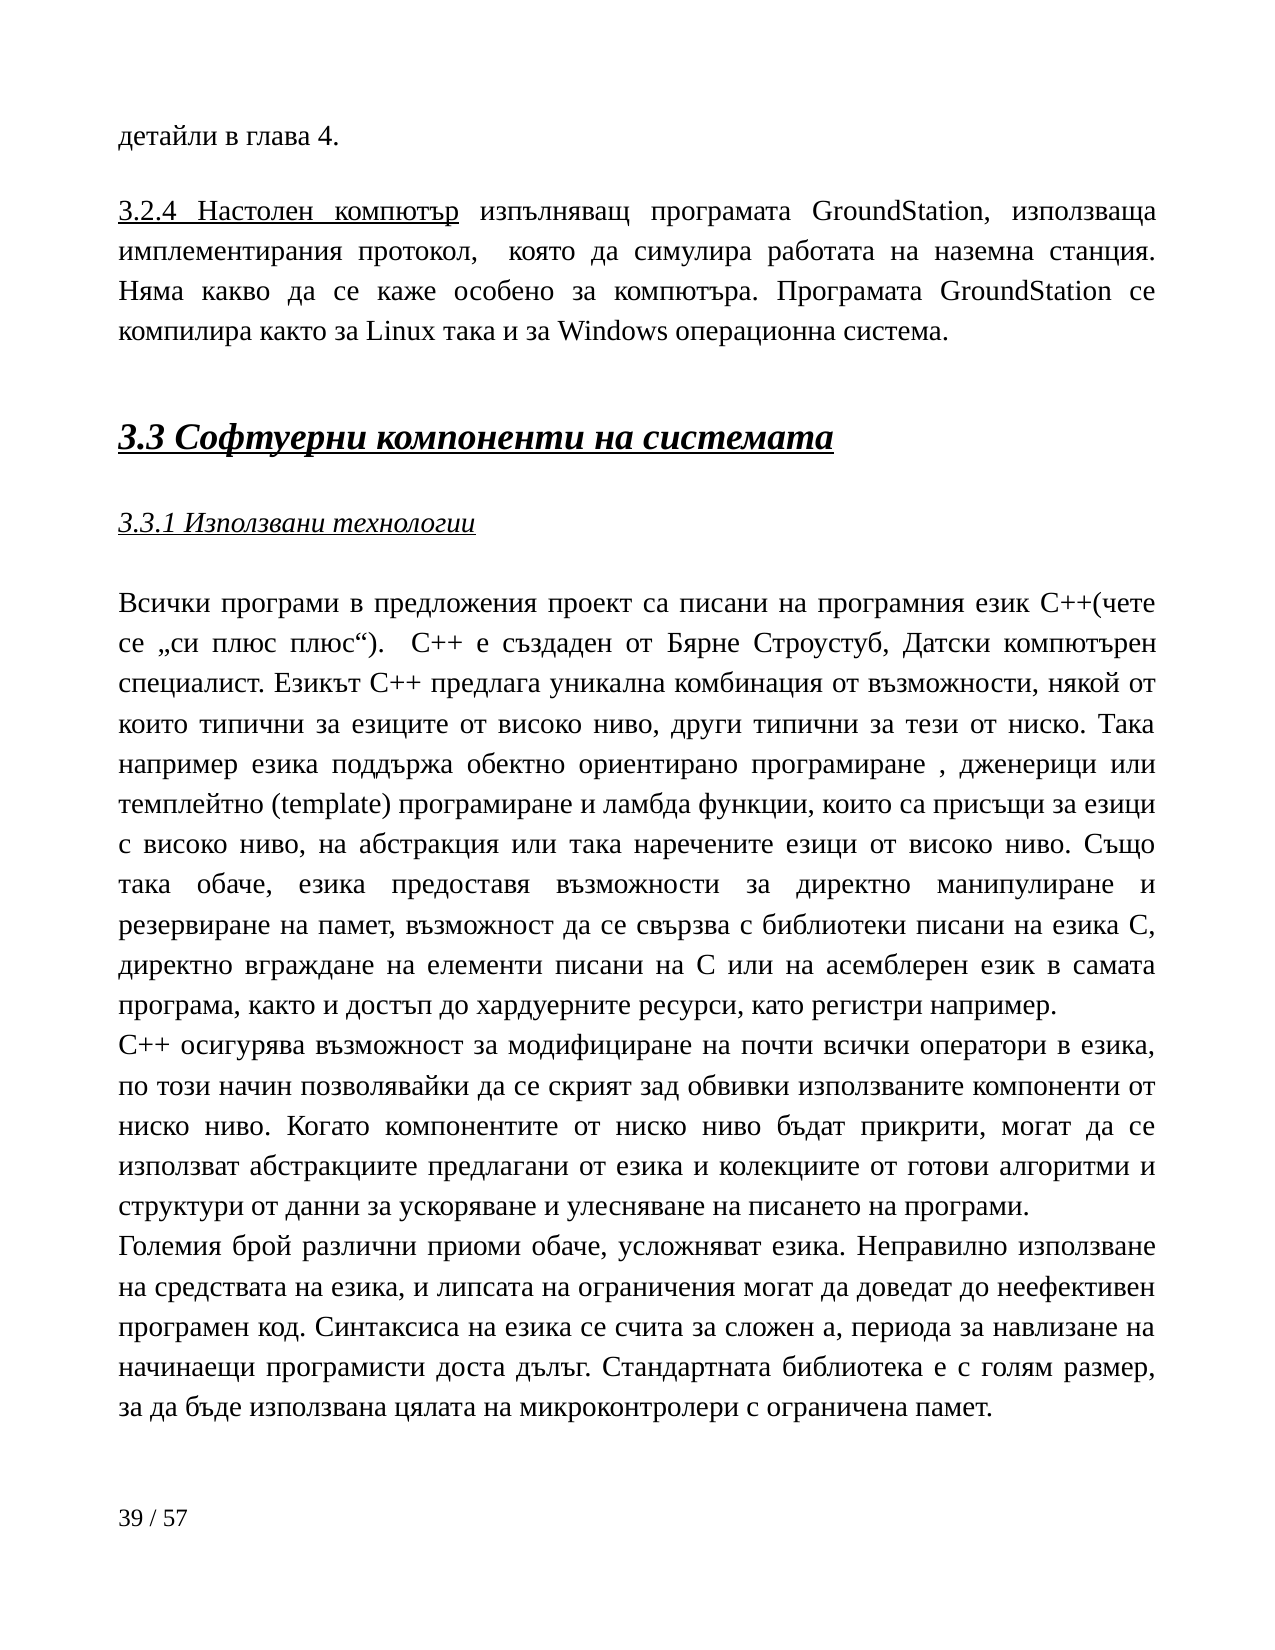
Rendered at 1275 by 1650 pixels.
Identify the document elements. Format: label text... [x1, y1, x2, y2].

text 3.2.4 Настолен компютър изпълняващ програмата GroundStation, използваща имплементирания протокол, която да симулира работата на наземна станция. Няма какво да се каже особено за компютъра. Програмата GroundStation се компилира както за Linux така и за Windows операционна система. [118, 193, 1157, 347]
subtitle 3.3 Софтуерни компоненти на системата [118, 415, 1157, 458]
text Всички програми в предложения проект са писани на програмния език С++(чете се „си плюс плюс“). С++ е създаден от Бярне Строустуб, Датски компютърен специалист. Езикът С++ предлага уникална комбинация от възможности, някой от които типични за езиците от високо ниво, други типични за тези от ниско. Така например езика поддържа обектно ориентирано програмиране , дженерици или темплейтно (template) програмиране и ламбда функции, които са присъщи за езици с високо ниво, на абстракция или така наречените езици от високо ниво. Също така обаче, езика предоставя възможности за директно манипулиране и резервиране на памет, възможност да се свързва с библиотеки писани на езика C, директно вграждане на елементи писани на C или на асемблерен език в самата програма, както и достъп до хардуерните ресурси, като регистри например. [118, 585, 1157, 1021]
text детайли в глава 4. [118, 118, 1157, 152]
text 3.3.1 Използвани технологии [118, 505, 1157, 538]
text Големия брой различни приоми обаче, усложняват езика. Неправилно използване на средствата на езика, и липсата на ограничения могат да доведат до неефективен програмен код. Синтаксиса на езика се счита за сложен а, периода за навлизане на начинаещи програмисти доста дълъг. Стандартната библиотека е с голям размер, за да бъде използвана цялата на микроконтролери с ограничена памет. [118, 1228, 1157, 1423]
text C++ осигурява възможност за модифициране на почти всички оператори в езика, по този начин позволявайки да се скрият зад обвивки използваните компоненти от ниско ниво. Когато компонентите от ниско ниво бъдат прикрити, могат да се използват абстракциите предлагани от езика и колекциите от готови алгоритми и структури от данни за ускоряване и улесняване на писането на програми. [118, 1027, 1157, 1222]
